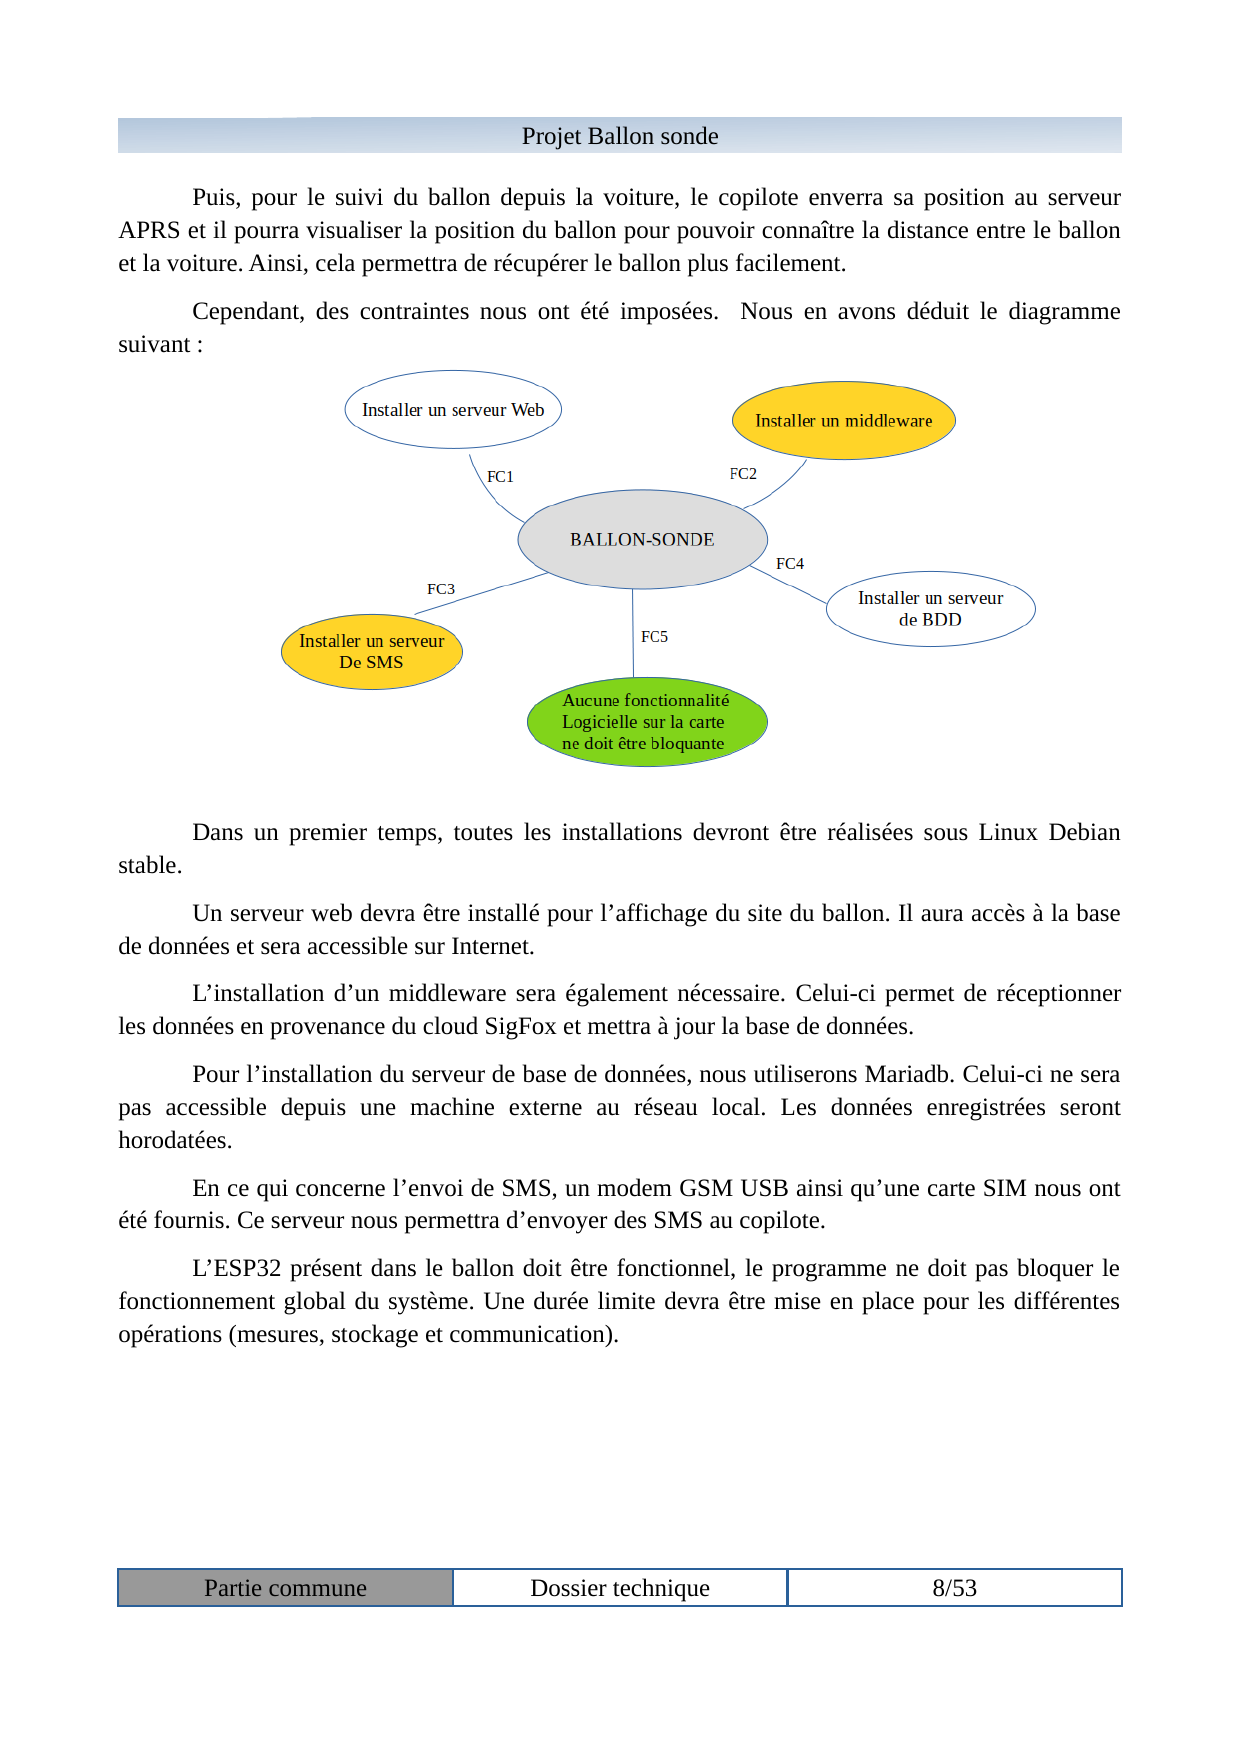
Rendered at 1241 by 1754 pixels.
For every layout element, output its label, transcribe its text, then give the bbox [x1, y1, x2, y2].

text Pour l’installation du serveur de base de données, nous utiliserons Mariadb. Celui-ci ne sera pas accessible depuis une machine externe au réseau local. Les données enregistrées seront horodatées. [118, 1059, 1122, 1154]
text Un serveur web devra être installé pour l’affichage du site du ballon. Il aura accès à la base de données et sera accessible sur Internet. [118, 898, 1122, 959]
text L’installation d’un middleware sera également nécessaire. Celui-ci permet de réceptionner les données en provenance du cloud SigFox et mettra à jour la base de données. [118, 978, 1122, 1040]
text Dans un premier temps, toutes les installations devront être réalisées sous Linux Debian stable. [118, 815, 1122, 879]
text En ce qui concerne l’envoi de SMS, un modem GSM USB ainsi qu’une carte SIM nous ont été fournis. Ce serveur nous permettra d’envoyer des SMS au copilote. [118, 1173, 1122, 1234]
picture [259, 347, 1047, 784]
text L’ESP32 présent dans le ballon doit être fonctionnel, le programme ne doit pas bloquer le fonctionnement global du système. Une durée limite devra être mise en place pour les différentes opérations (mesures, stockage et communication). [118, 1253, 1122, 1348]
text Cependant, des contraintes nous ont été imposées. Nous en avons déduit le diagramme suivant : [118, 296, 1122, 358]
text Puis, pour le suivi du ballon depuis la voiture, le copilote enverra sa position au serveur APRS et il pourra visualiser la position du ballon pour pouvoir connaître la distance entre le ballon et la voiture. Ainsi, cela permettra de récupérer le ballon plus facilement. [118, 182, 1122, 277]
